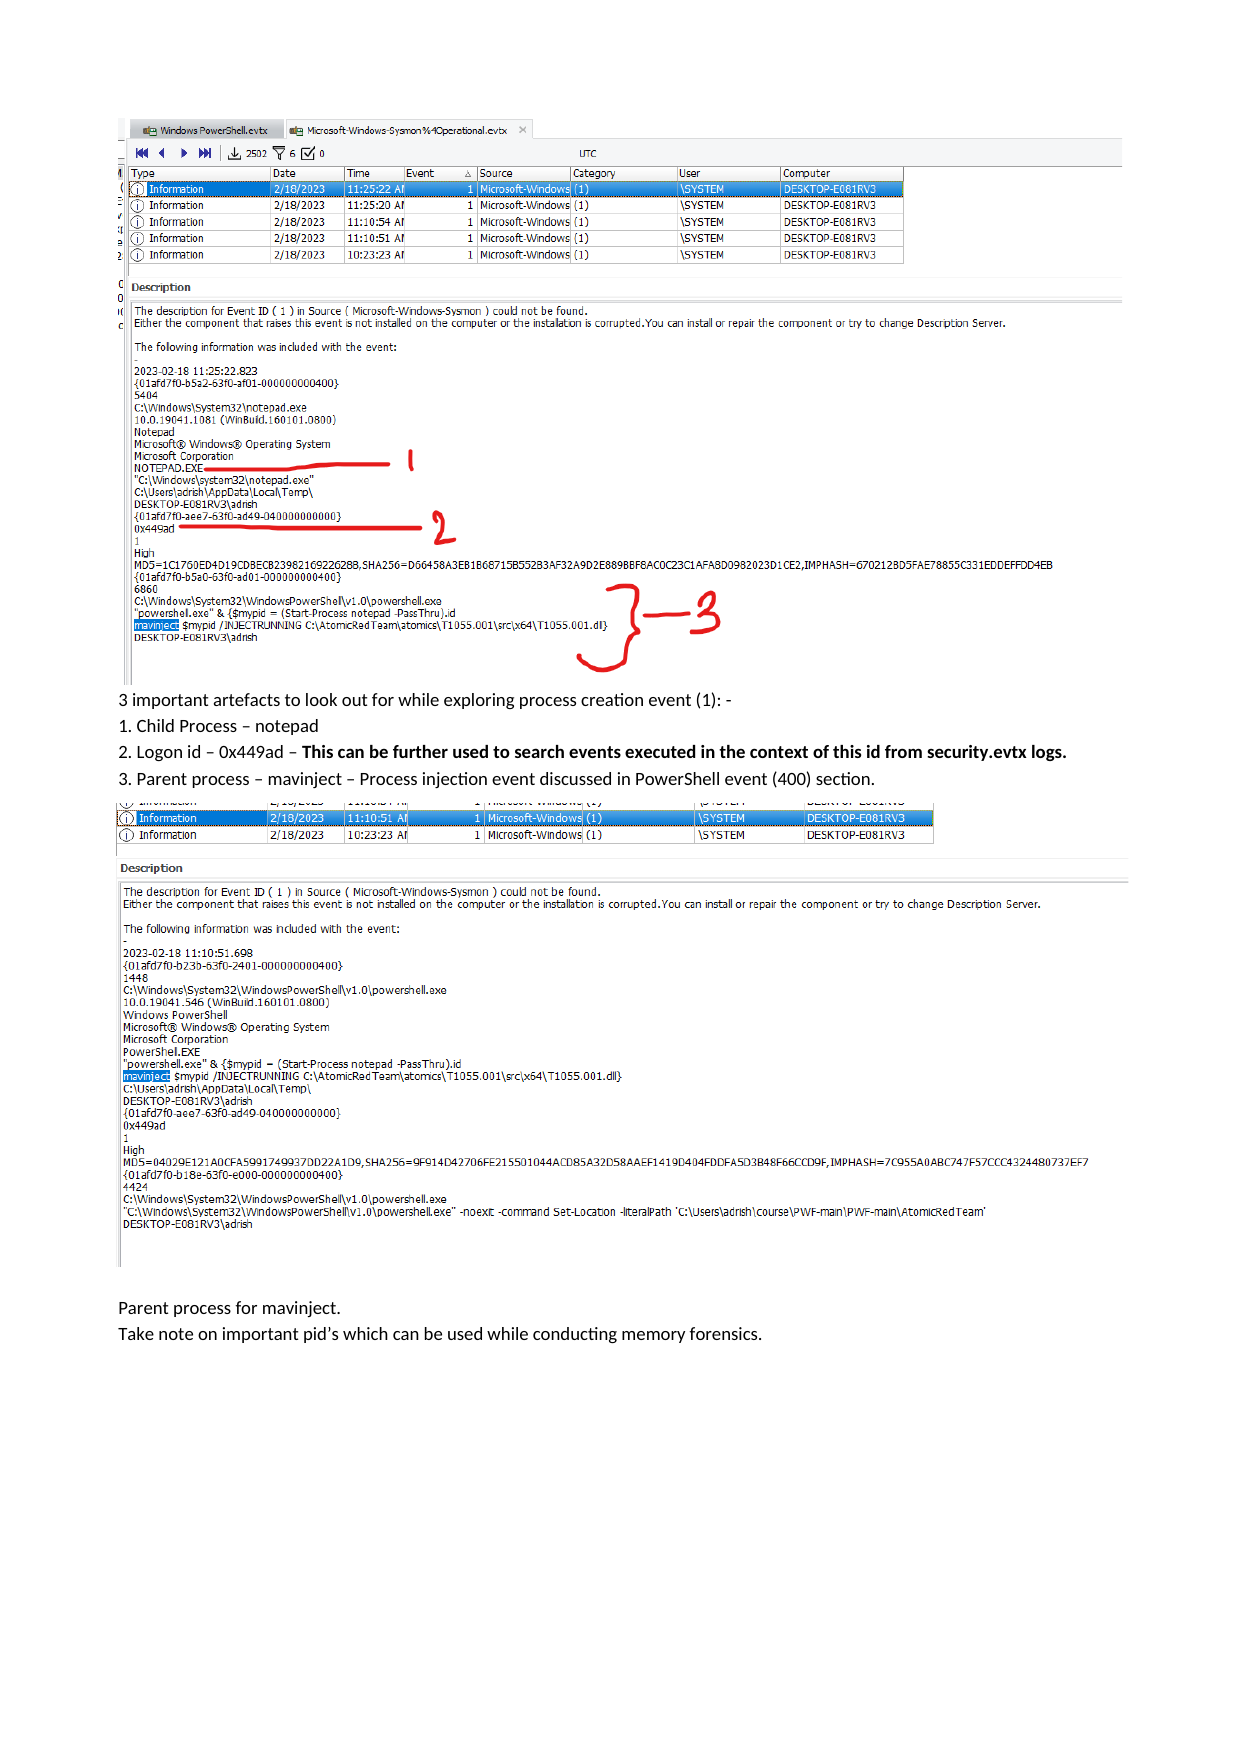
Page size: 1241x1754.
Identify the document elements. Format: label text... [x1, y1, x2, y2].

text 2. Logon id – 0x449ad – This can be further used to search events executed in the context of this id from security.evtx logs. [118, 741, 1122, 763]
text Take note on important pid’s which can be used while conducting memory forensics. [118, 1322, 1122, 1345]
picture [118, 118, 1123, 685]
text 3. Parent process – mavinject – Process injection event discussed in PowerShell event (400) section. [118, 767, 1122, 790]
text 3 important artefacts to look out for while exploring process creation event (1): - [118, 685, 1122, 711]
text 1. Child Process – notepad [118, 714, 1122, 737]
text Parent process for mavinject. [118, 1296, 1122, 1319]
picture [116, 803, 1129, 1267]
